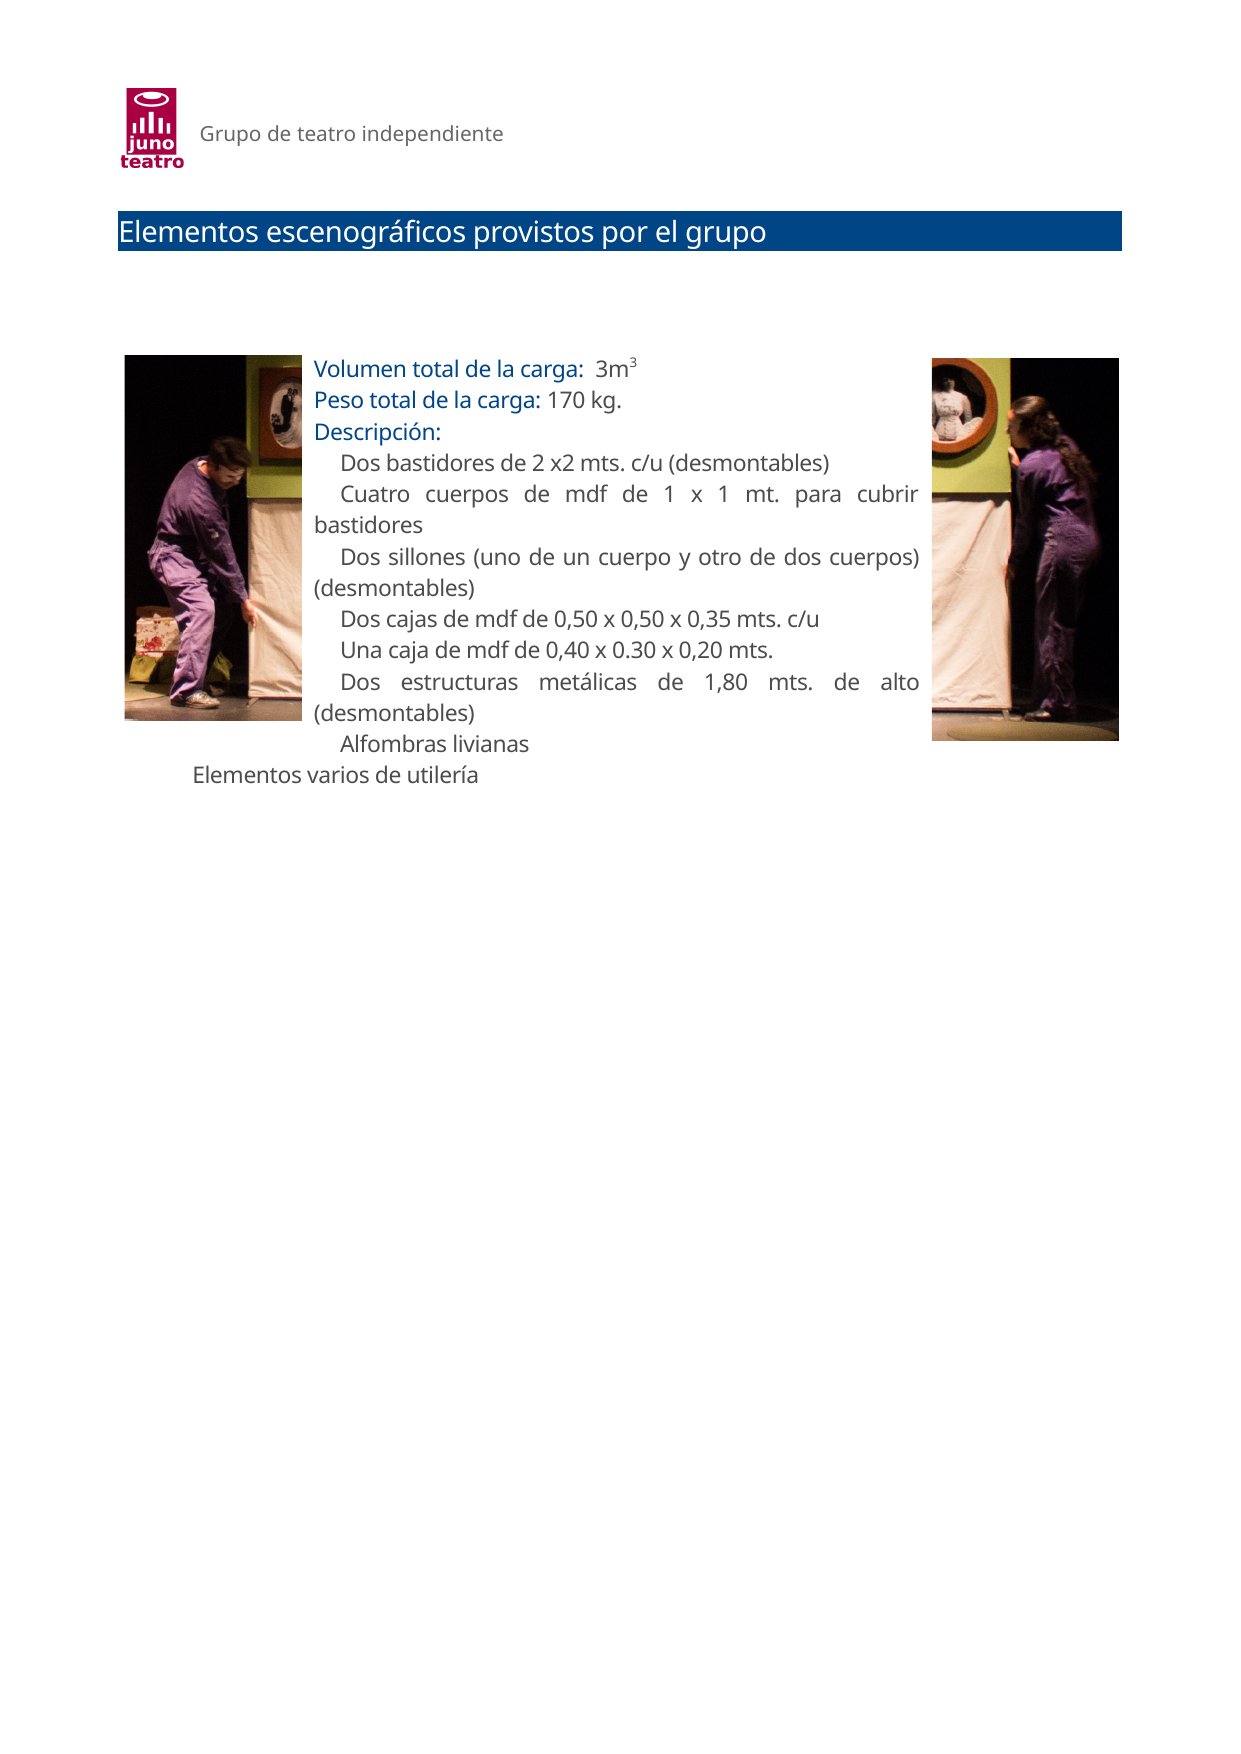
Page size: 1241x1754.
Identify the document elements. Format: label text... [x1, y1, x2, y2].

text Alfombras livianas [118, 728, 932, 759]
text Descripción: [302, 416, 931, 447]
text Dos estructuras metálicas de 1,80 mts. de alto (desmontables) [302, 666, 931, 728]
text Dos bastidores de 2 x2 mts. c/u (desmontables) [302, 447, 931, 478]
text Una caja de mdf de 0,40 x 0.30 x 0,20 mts. [302, 634, 931, 666]
text Elementos varios de utilería [118, 759, 1122, 791]
text [124, 721, 302, 733]
text Volumen total de la carga: 3m3 [118, 353, 1122, 384]
picture [124, 355, 302, 721]
picture [931, 358, 1119, 741]
text Cuatro cuerpos de mdf de 1 x 1 mt. para cubrir bastidores [302, 478, 931, 541]
text Peso total de la carga: 170 kg. [302, 384, 931, 416]
text [932, 741, 1119, 769]
text Elementos escenográficos provistos por el grupo [118, 211, 1122, 251]
text Dos sillones (uno de un cuerpo y otro de dos cuerpos) (desmontables) [302, 541, 931, 603]
picture [120, 88, 184, 168]
text Dos cajas de mdf de 0,50 x 0,50 x 0,35 mts. c/u [302, 603, 931, 634]
